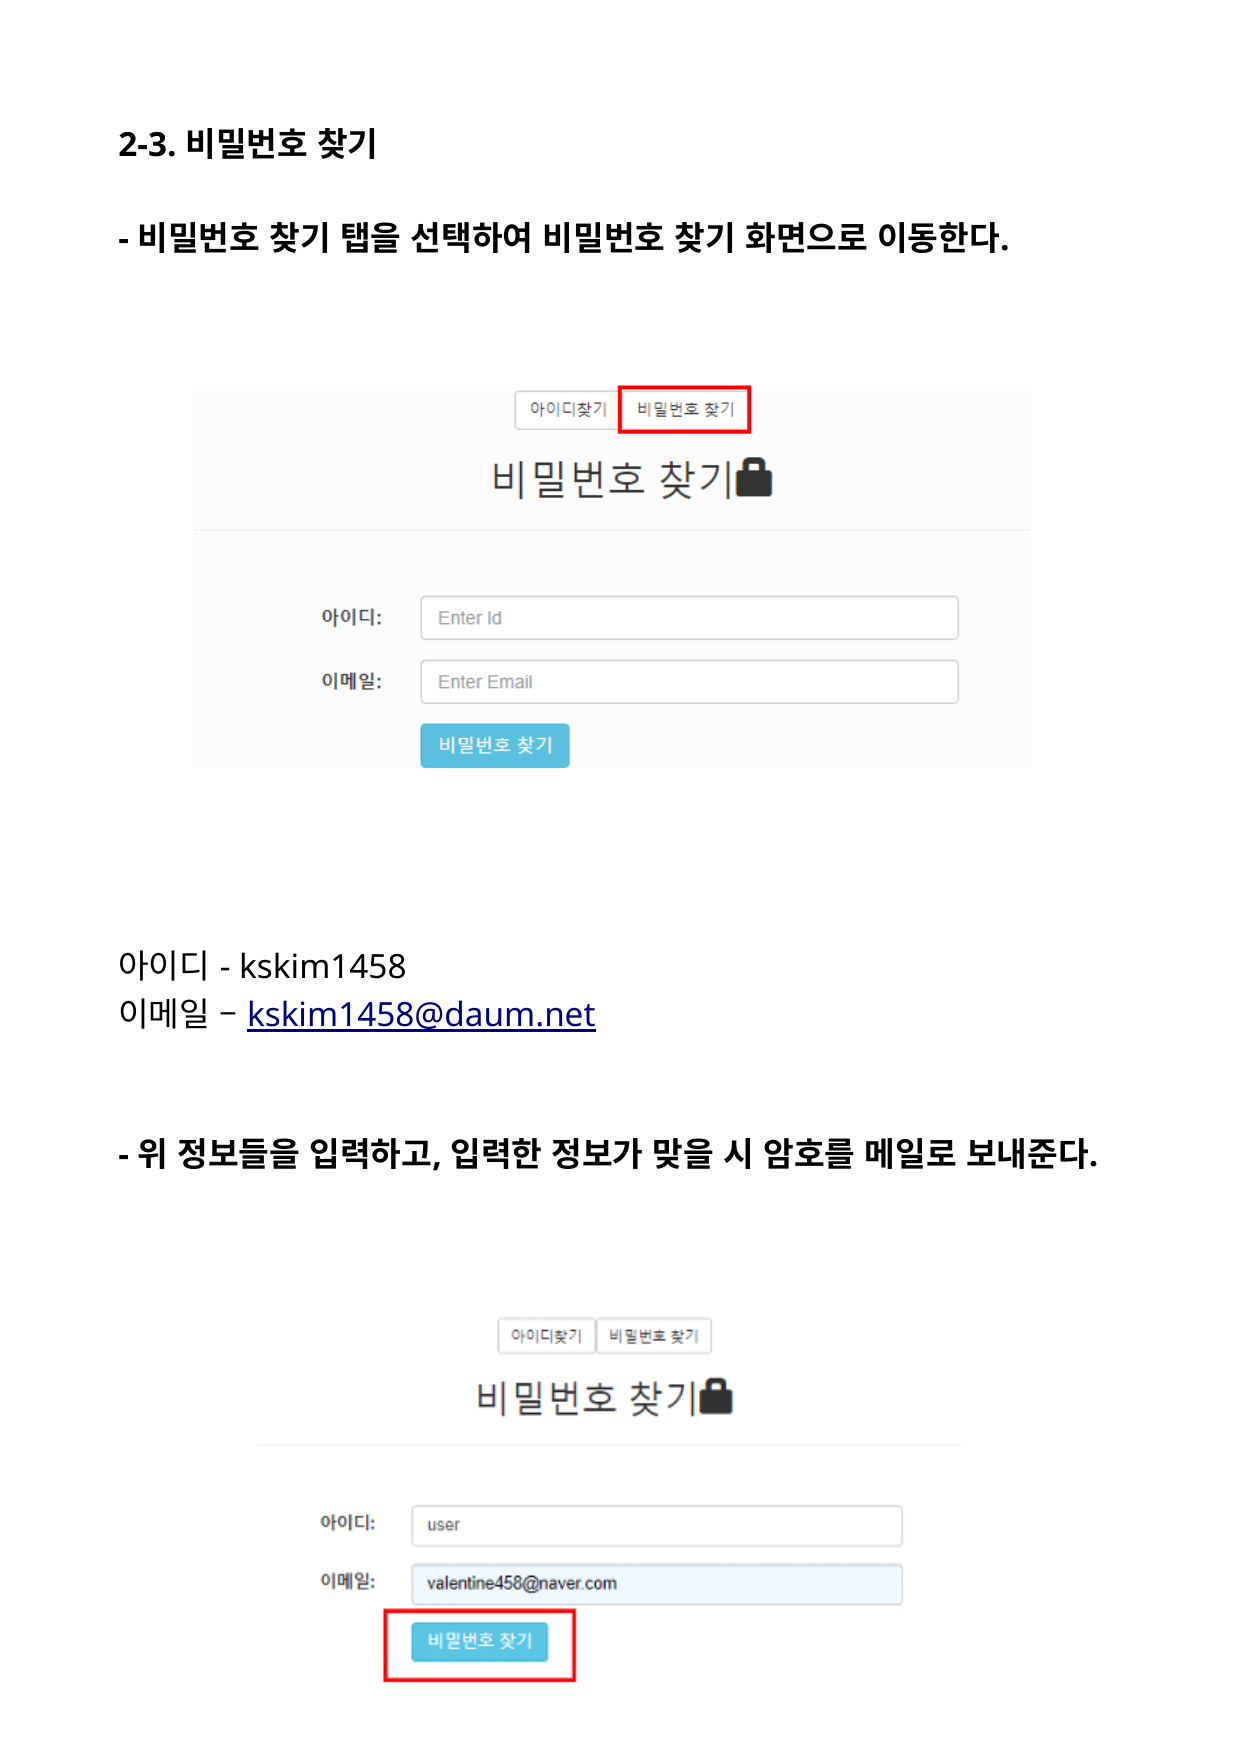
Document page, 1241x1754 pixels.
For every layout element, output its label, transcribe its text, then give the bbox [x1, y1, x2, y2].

text 아이디 - kskim1458 [118, 940, 1122, 988]
text - 비밀번호 찾기 탭을 선택하여 비밀번호 찾기 화면으로 이동한다. [118, 212, 1122, 260]
picture [257, 1283, 961, 1687]
text - 위 정보들을 입력하고, 입력한 정보가 맞을 시 암호를 메일로 보내준다. [118, 1127, 1122, 1176]
text 이메일 – kskim1458@daum.net [118, 988, 1122, 1037]
text 2-3. 비밀번호 찾기 [118, 118, 1122, 167]
picture [192, 353, 1031, 849]
